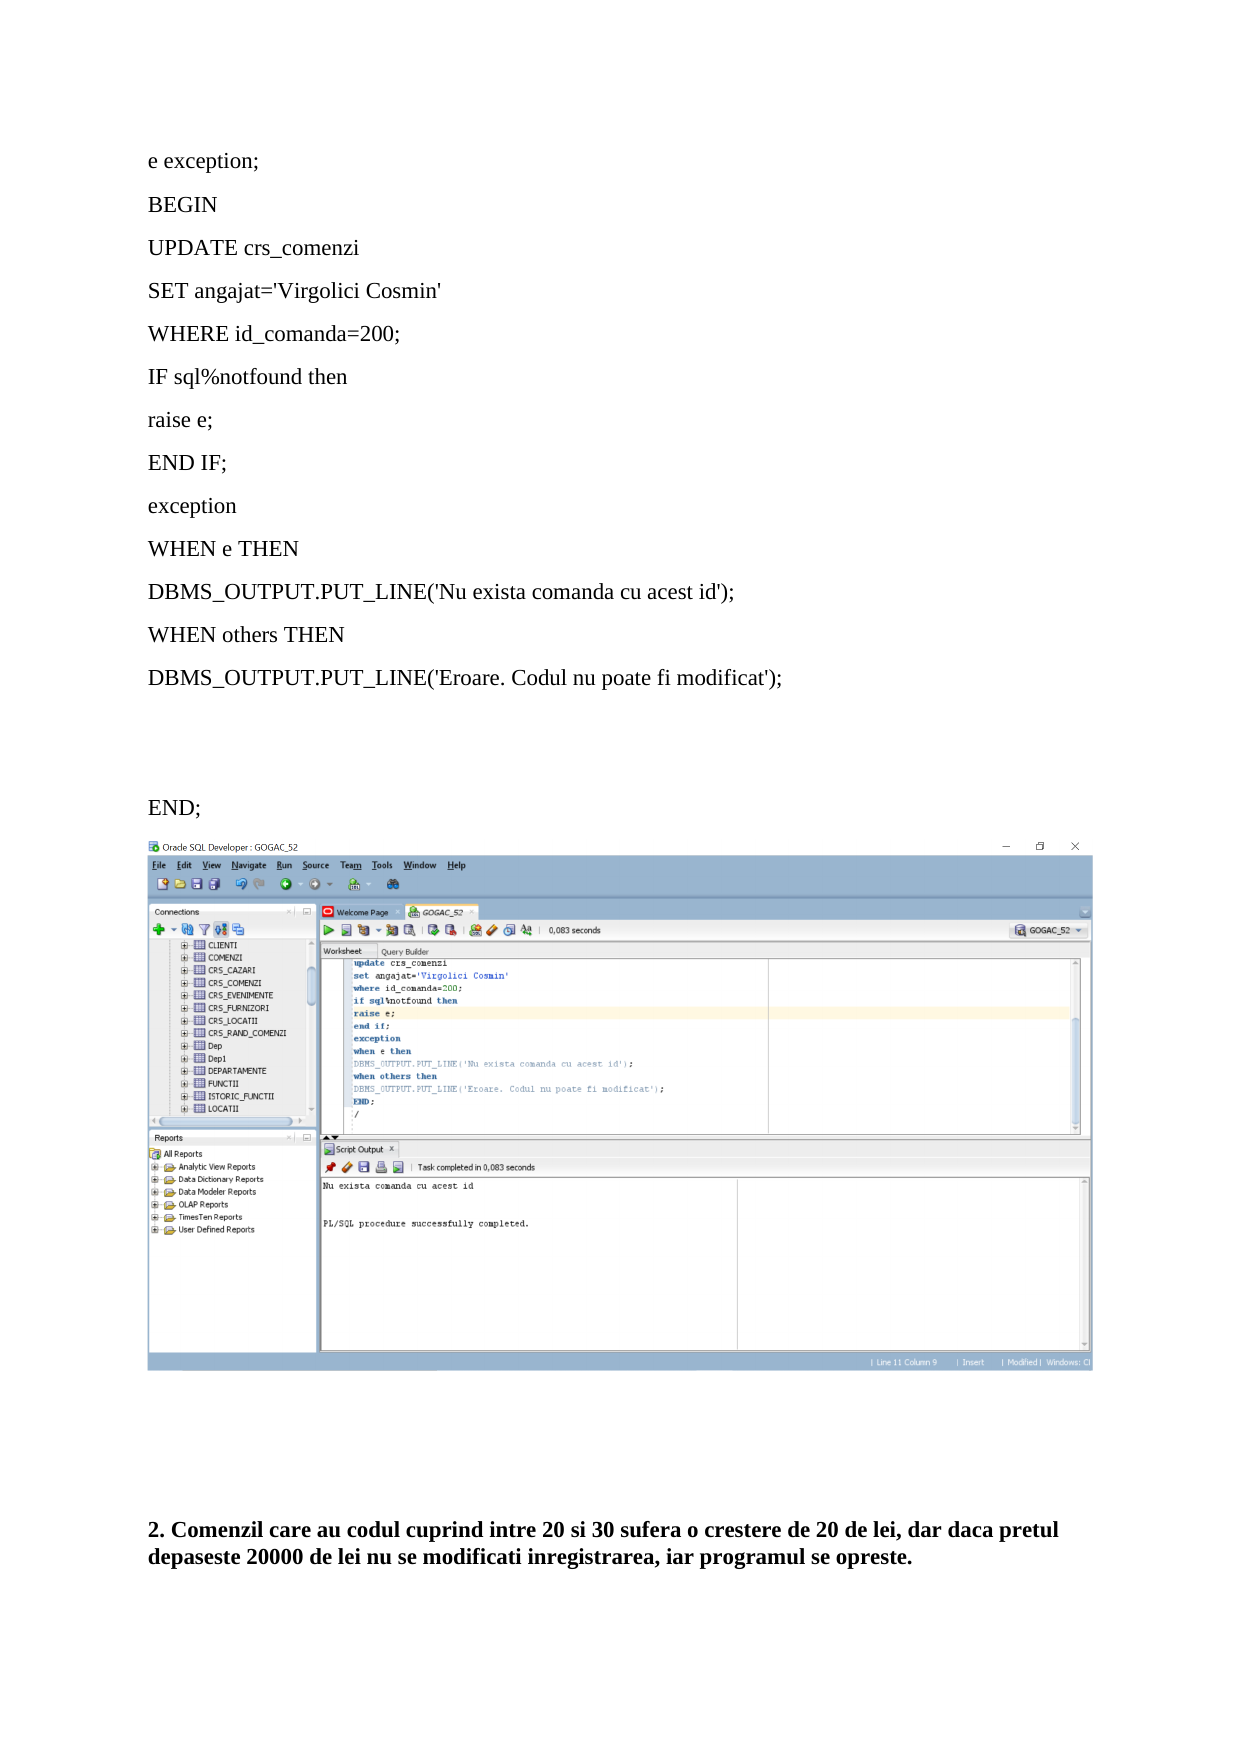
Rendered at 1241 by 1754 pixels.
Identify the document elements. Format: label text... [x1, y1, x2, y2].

text END; [148, 794, 1093, 821]
text 2. Comenzil care au codul cuprind intre 20 si 30 sufera o crestere de 20 de lei, dar daca pretul depaseste 20000 de lei nu se modificati inregistrarea, iar programul se opreste. [148, 1516, 1093, 1569]
text e exception; [148, 148, 1093, 174]
text BEGIN [148, 191, 1093, 217]
text DBMS_OUTPUT.PUT_LINE('Nu exista comanda cu acest id'); [148, 578, 1093, 604]
text raise e; [148, 406, 1093, 432]
text SET angajat='Virgolici Cosmin' [148, 277, 1093, 303]
text END IF; [148, 449, 1093, 475]
text UPDATE crs_comenzi [148, 234, 1093, 260]
text DBMS_OUTPUT.PUT_LINE('Eroare. Codul nu poate fi modificat'); [148, 664, 1093, 690]
text IF sql%notfound then [148, 363, 1093, 389]
text exception [148, 492, 1093, 518]
text WHERE id_comanda=200; [148, 320, 1093, 346]
text WHEN others THEN [148, 621, 1093, 647]
text WHEN e THEN [148, 535, 1093, 561]
